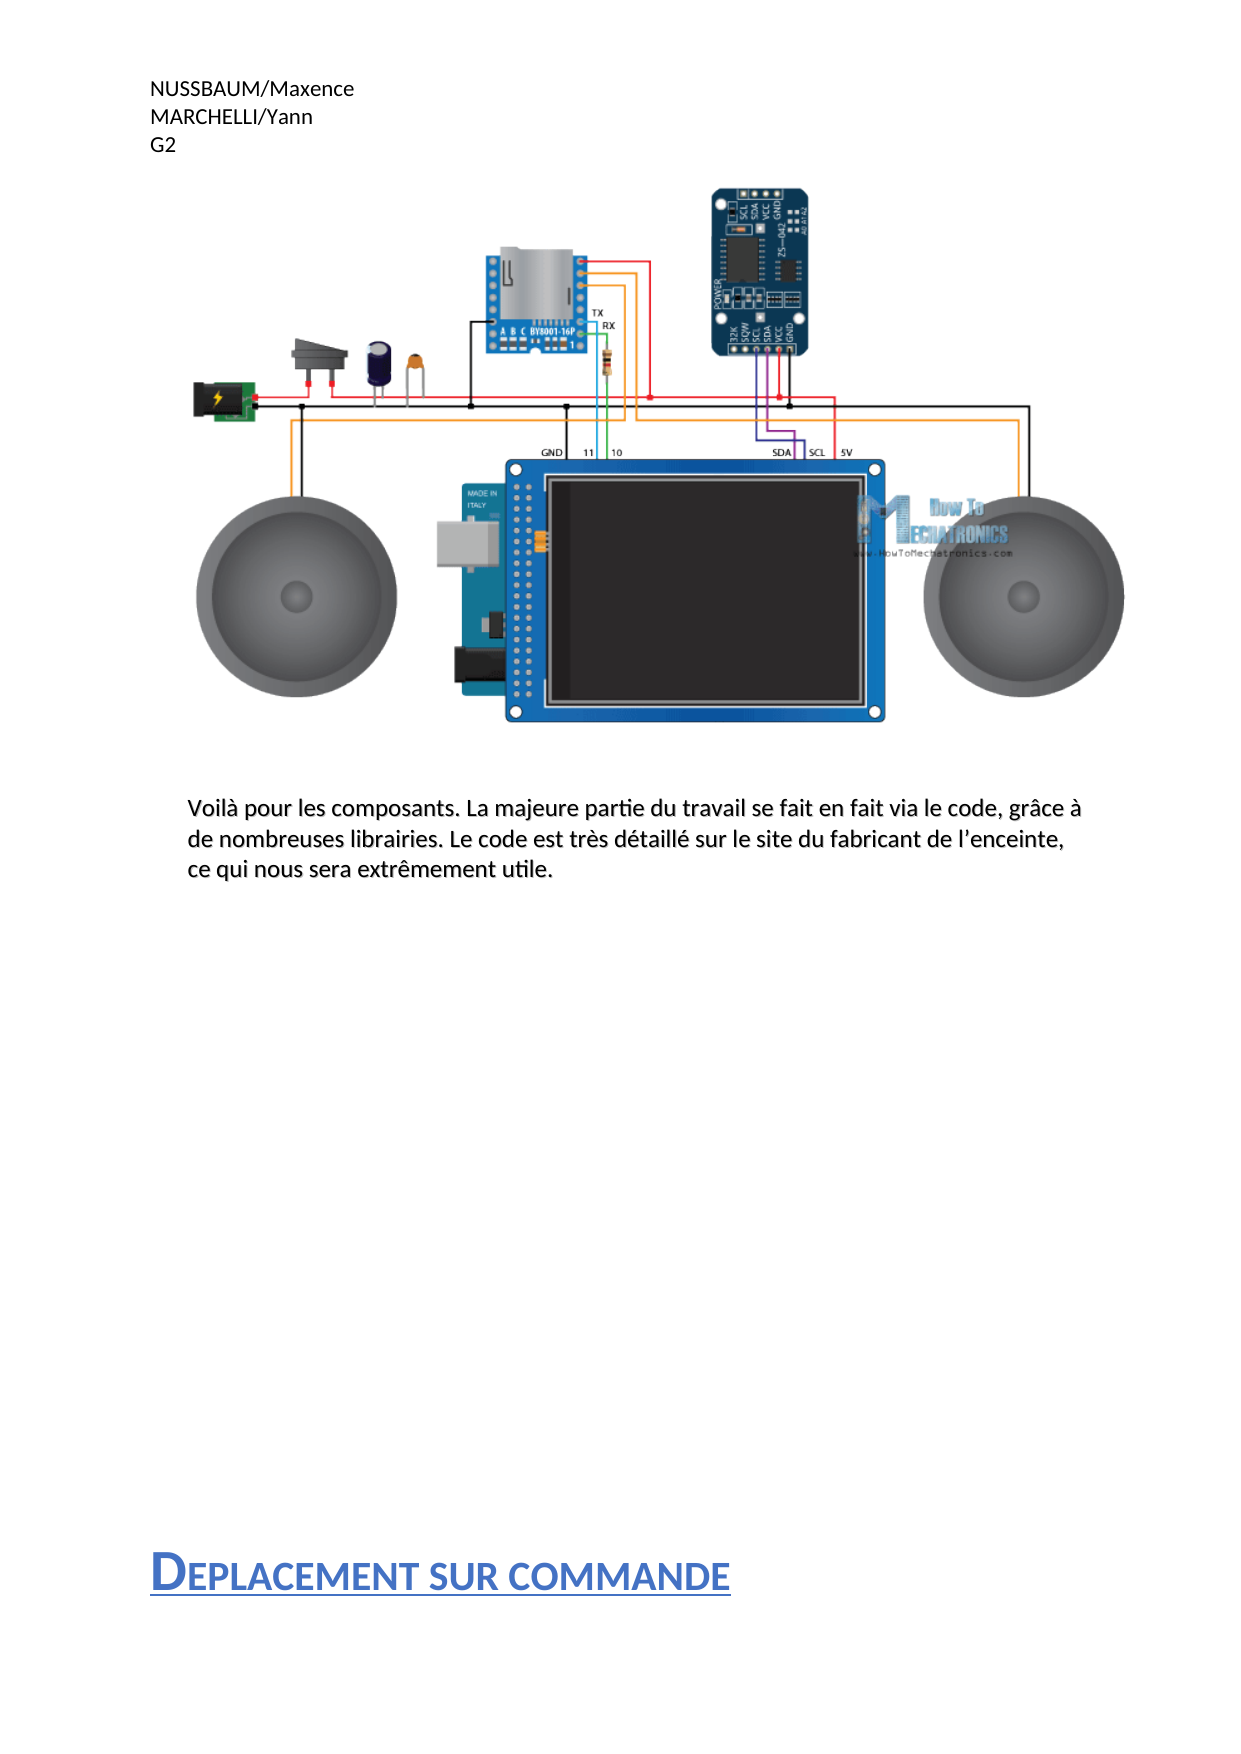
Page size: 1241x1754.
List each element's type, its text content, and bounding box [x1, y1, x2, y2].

text DEPLACEMENT SUR COMMANDE [150, 1534, 1090, 1605]
text Voilà pour les composants. La majeure partie du travail se fait en fait via le code, grâce à de nombreuses librairies. Le code est très détaillé sur le site du fabricant de l’enceinte, ce qui nous sera extrêmement utile. [187, 793, 1090, 884]
